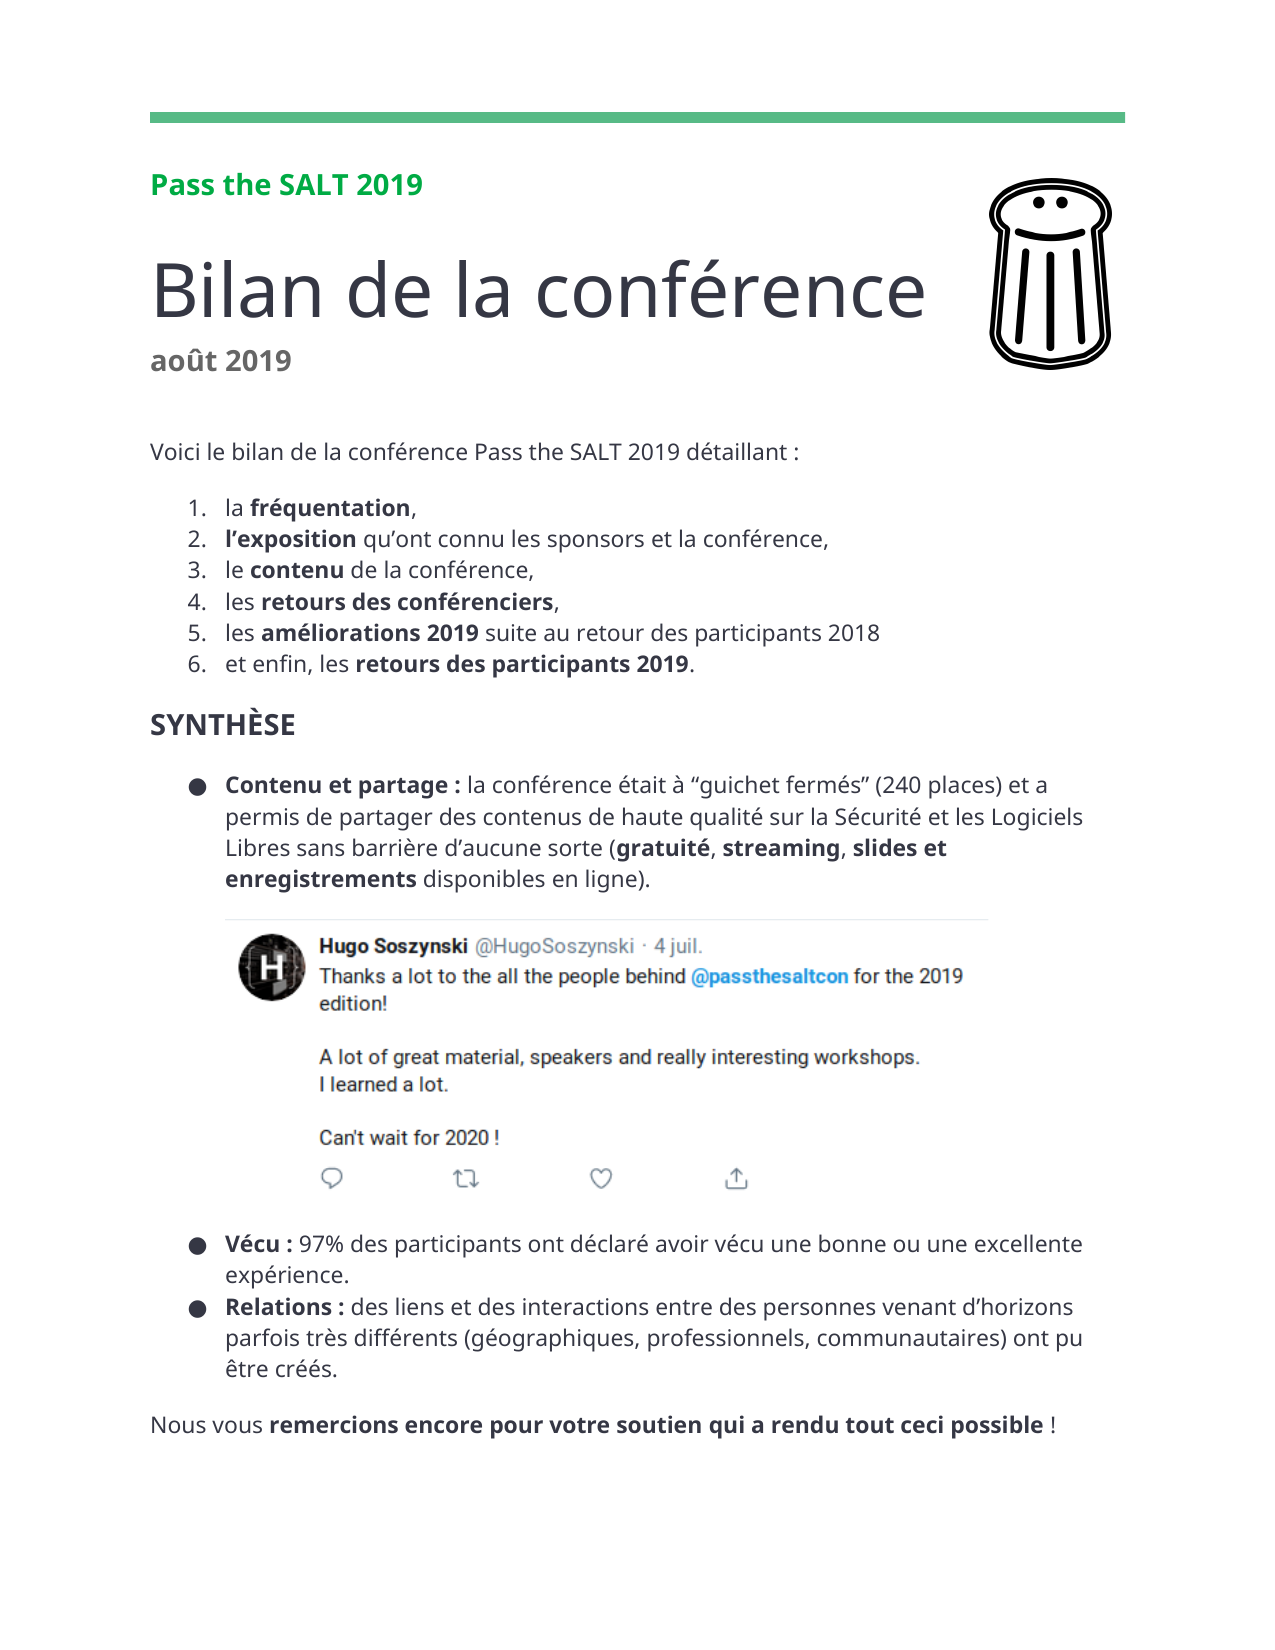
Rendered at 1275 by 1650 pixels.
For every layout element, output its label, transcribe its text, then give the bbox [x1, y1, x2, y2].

list les retours des conférenciers, [187, 586, 1125, 617]
title [1112, 238, 1125, 340]
list Relations : des liens et des interactions entre des personnes venant d’horizons parfois très différents (géographiques, professionnels, communautaires) ont pu être créés. [187, 1291, 1125, 1384]
list la fréquentation, [187, 492, 1125, 523]
list Vécu : 97% des participants ont déclaré avoir vécu une bonne ou une excellente expérience. [187, 1228, 1125, 1291]
text Voici le bilan de la conférence Pass the SALT 2019 détaillant : [150, 436, 1125, 467]
title Bilan de la conférence [150, 238, 989, 340]
subtitle SYNTHÈSE [150, 704, 1125, 744]
text Nous vous remercions encore pour votre soutien qui a rendu tout ceci possible ! [150, 1409, 1125, 1441]
picture [150, 112, 1125, 123]
picture [225, 919, 989, 1204]
text Pass the SALT 2019 [150, 164, 1125, 204]
picture [989, 178, 1112, 370]
list le contenu de la conférence, [187, 554, 1125, 586]
list l’exposition qu’ont connu les sponsors et la conférence, [187, 523, 1125, 554]
list les améliorations 2019 suite au retour des participants 2018 [187, 617, 1125, 648]
list et enfin, les retours des participants 2019. [187, 648, 1125, 679]
list Contenu et partage : la conférence était à “guichet fermés” (240 places) et a permis de partager des contenus de haute qualité sur la Sécurité et les Logiciels Libres sans barrière d’aucune sorte (gratuité, streaming, slides et enregistrements disponibles en ligne). [187, 769, 1125, 894]
subtitle août 2019 [150, 340, 1125, 379]
